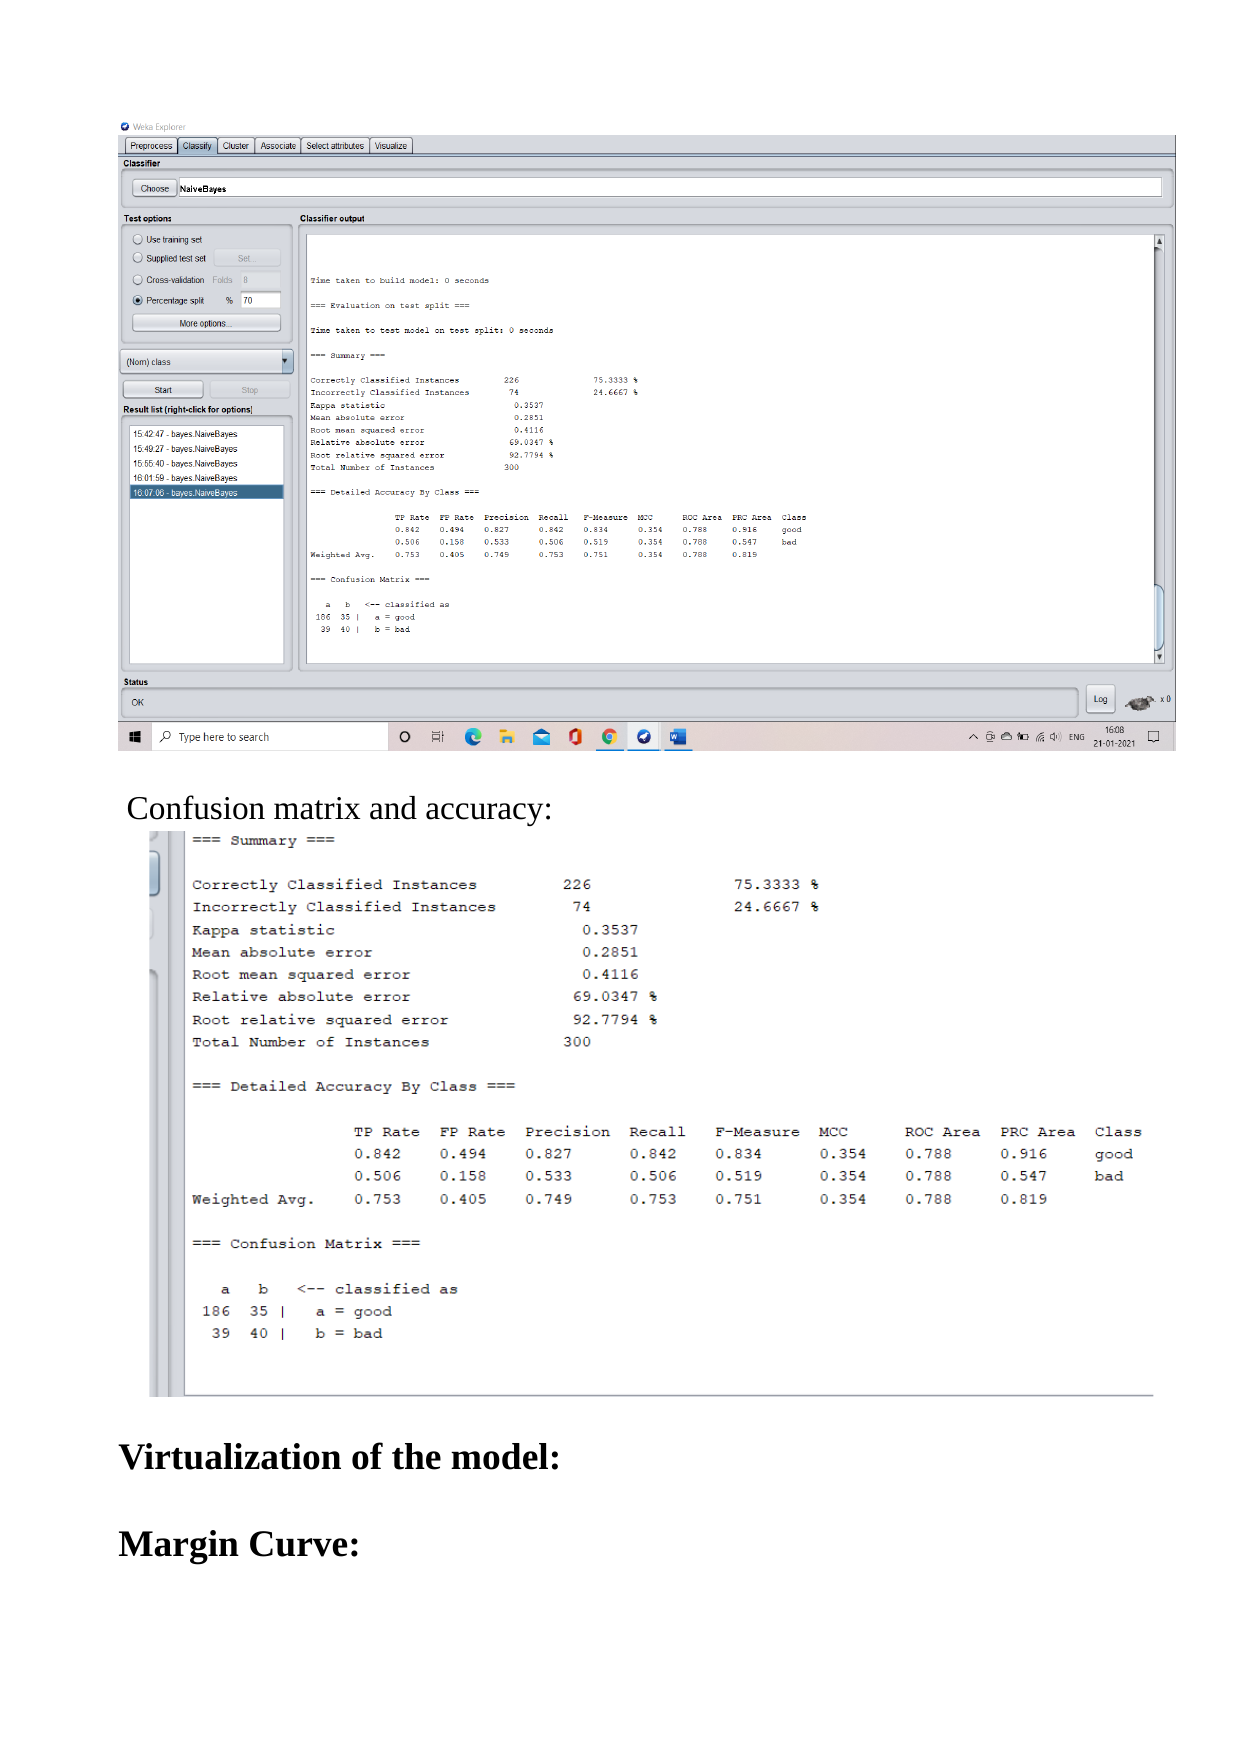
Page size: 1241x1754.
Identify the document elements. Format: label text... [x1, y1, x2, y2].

text Virtualization of the model: [118, 1435, 1122, 1478]
picture [118, 118, 1176, 751]
text Margin Curve: [118, 1521, 1122, 1564]
text Confusion matrix and accuracy: [118, 789, 1122, 827]
picture [149, 831, 1154, 1397]
